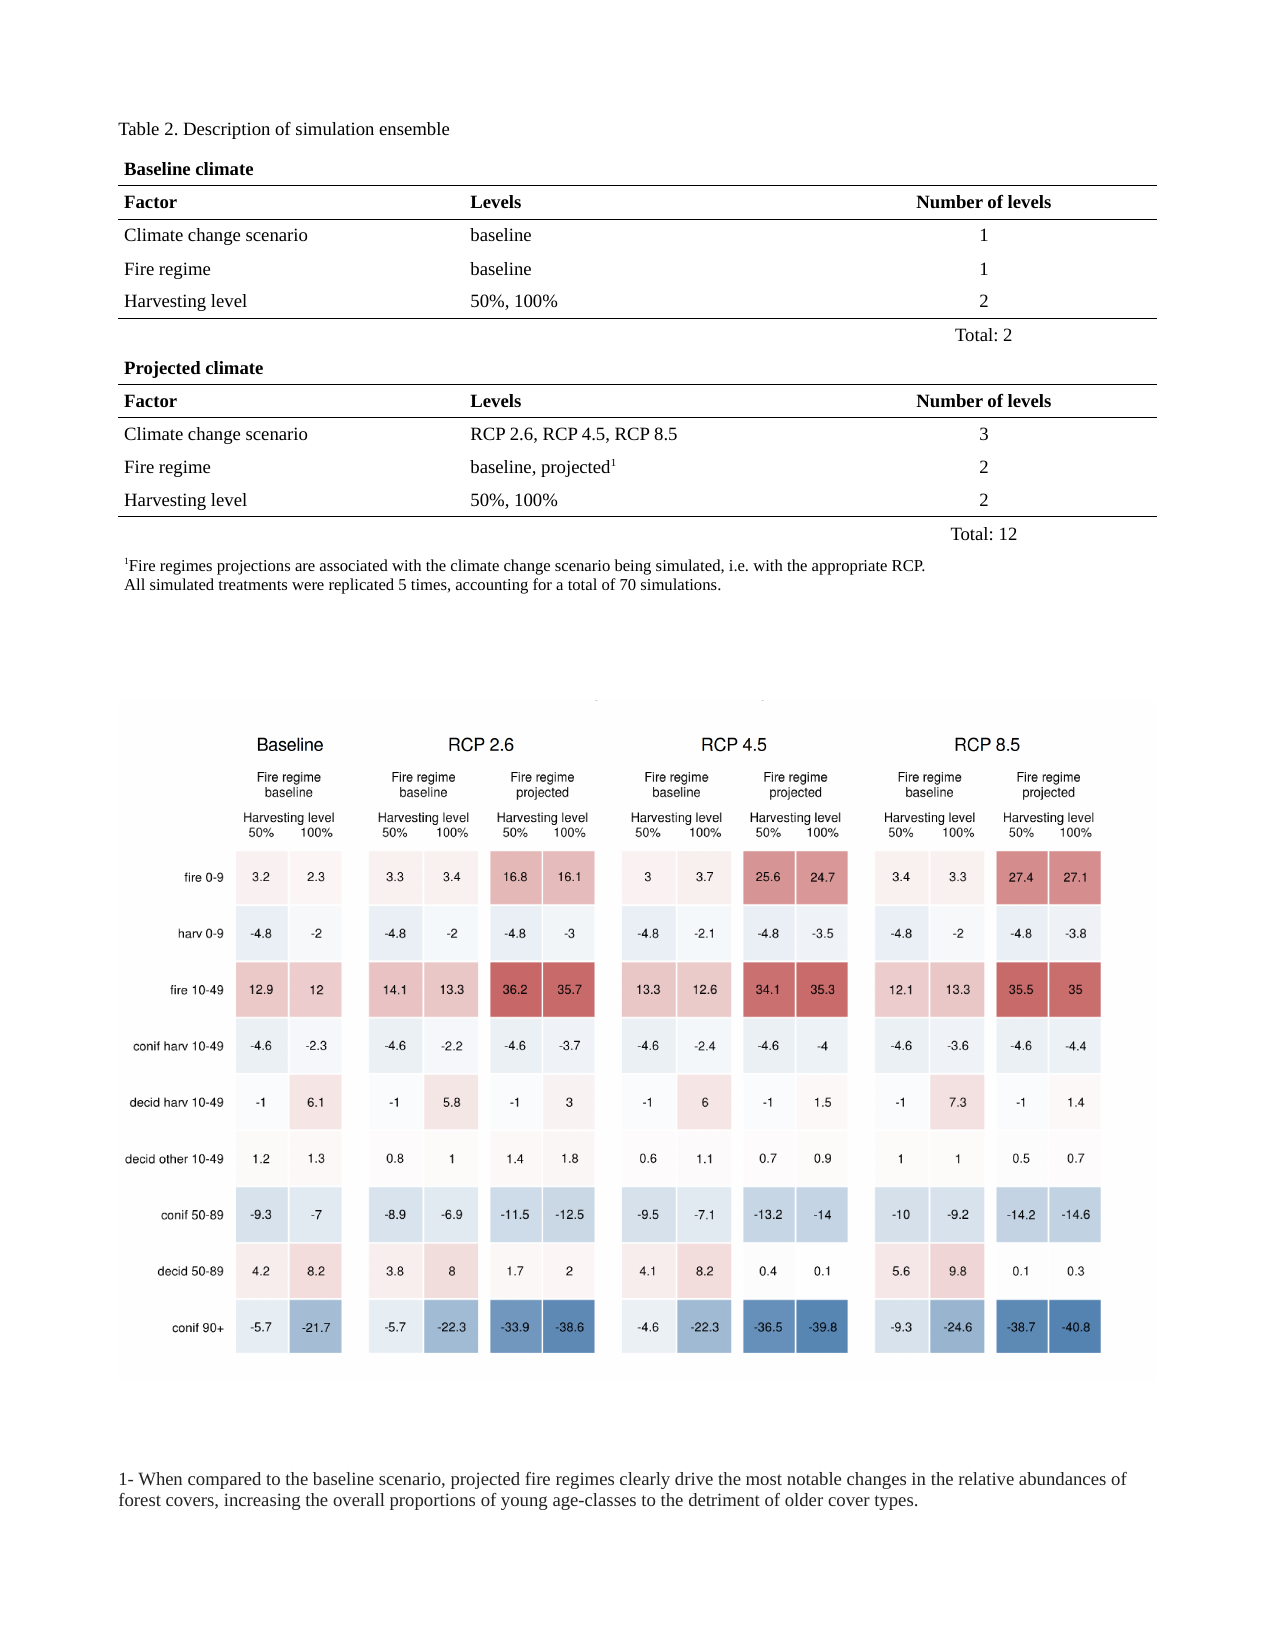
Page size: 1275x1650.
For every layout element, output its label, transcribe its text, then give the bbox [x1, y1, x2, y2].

table_cell Levels [464, 186, 811, 218]
table_cell Harvesting level [118, 484, 464, 516]
text Table 2. Description of simulation ensemble [118, 118, 1157, 140]
table_cell Projected climate [118, 351, 464, 384]
table_cell Fire regime [118, 252, 464, 285]
table_cell 50%, 100% [464, 484, 811, 516]
table_cell [464, 517, 811, 550]
table_cell 50%, 100% [464, 285, 811, 318]
table_cell [811, 351, 1157, 384]
table_cell baseline, projected1 [464, 450, 811, 483]
table_cell [464, 351, 811, 384]
table_header Baseline climate [118, 152, 464, 185]
table_cell [464, 319, 811, 351]
table_cell Total: 2 [811, 319, 1157, 351]
table_cell Number of levels [811, 385, 1157, 417]
table_cell Fire regime [118, 450, 464, 483]
table_cell Climate change scenario [118, 418, 464, 450]
table_cell 2 [811, 484, 1157, 516]
table_cell baseline [464, 220, 811, 252]
table_cell RCP 2.6, RCP 4.5, RCP 8.5 [464, 418, 811, 450]
table_header [811, 152, 1157, 185]
text 1- When compared to the baseline scenario, projected fire regimes clearly drive the most notable changes in the relative abundances of forest covers, increasing the overall proportions of young age-classes to the detriment of older cover types. [118, 1467, 1157, 1511]
table_cell 1Fire regimes projections are associated with the climate change scenario being simulated, i.e. with the appropriate RCP. All simulated treatments were replicated 5 times, accounting for a total of 70 simulations. [118, 550, 1157, 599]
table_cell 2 [811, 450, 1157, 483]
table_cell [118, 517, 464, 550]
table_cell 3 [811, 418, 1157, 450]
table_cell Total: 12 [811, 517, 1157, 550]
picture [118, 700, 1157, 1382]
table_cell 1 [811, 252, 1157, 285]
table_cell [118, 319, 464, 351]
table_cell 1 [811, 220, 1157, 252]
table_cell Climate change scenario [118, 220, 464, 252]
table_header [464, 152, 811, 185]
table_cell 2 [811, 285, 1157, 318]
table_cell Harvesting level [118, 285, 464, 318]
table_cell Factor [118, 186, 464, 218]
table_cell Number of levels [811, 186, 1157, 218]
table_cell Levels [464, 385, 811, 417]
table_cell baseline [464, 252, 811, 285]
table_cell Factor [118, 385, 464, 417]
